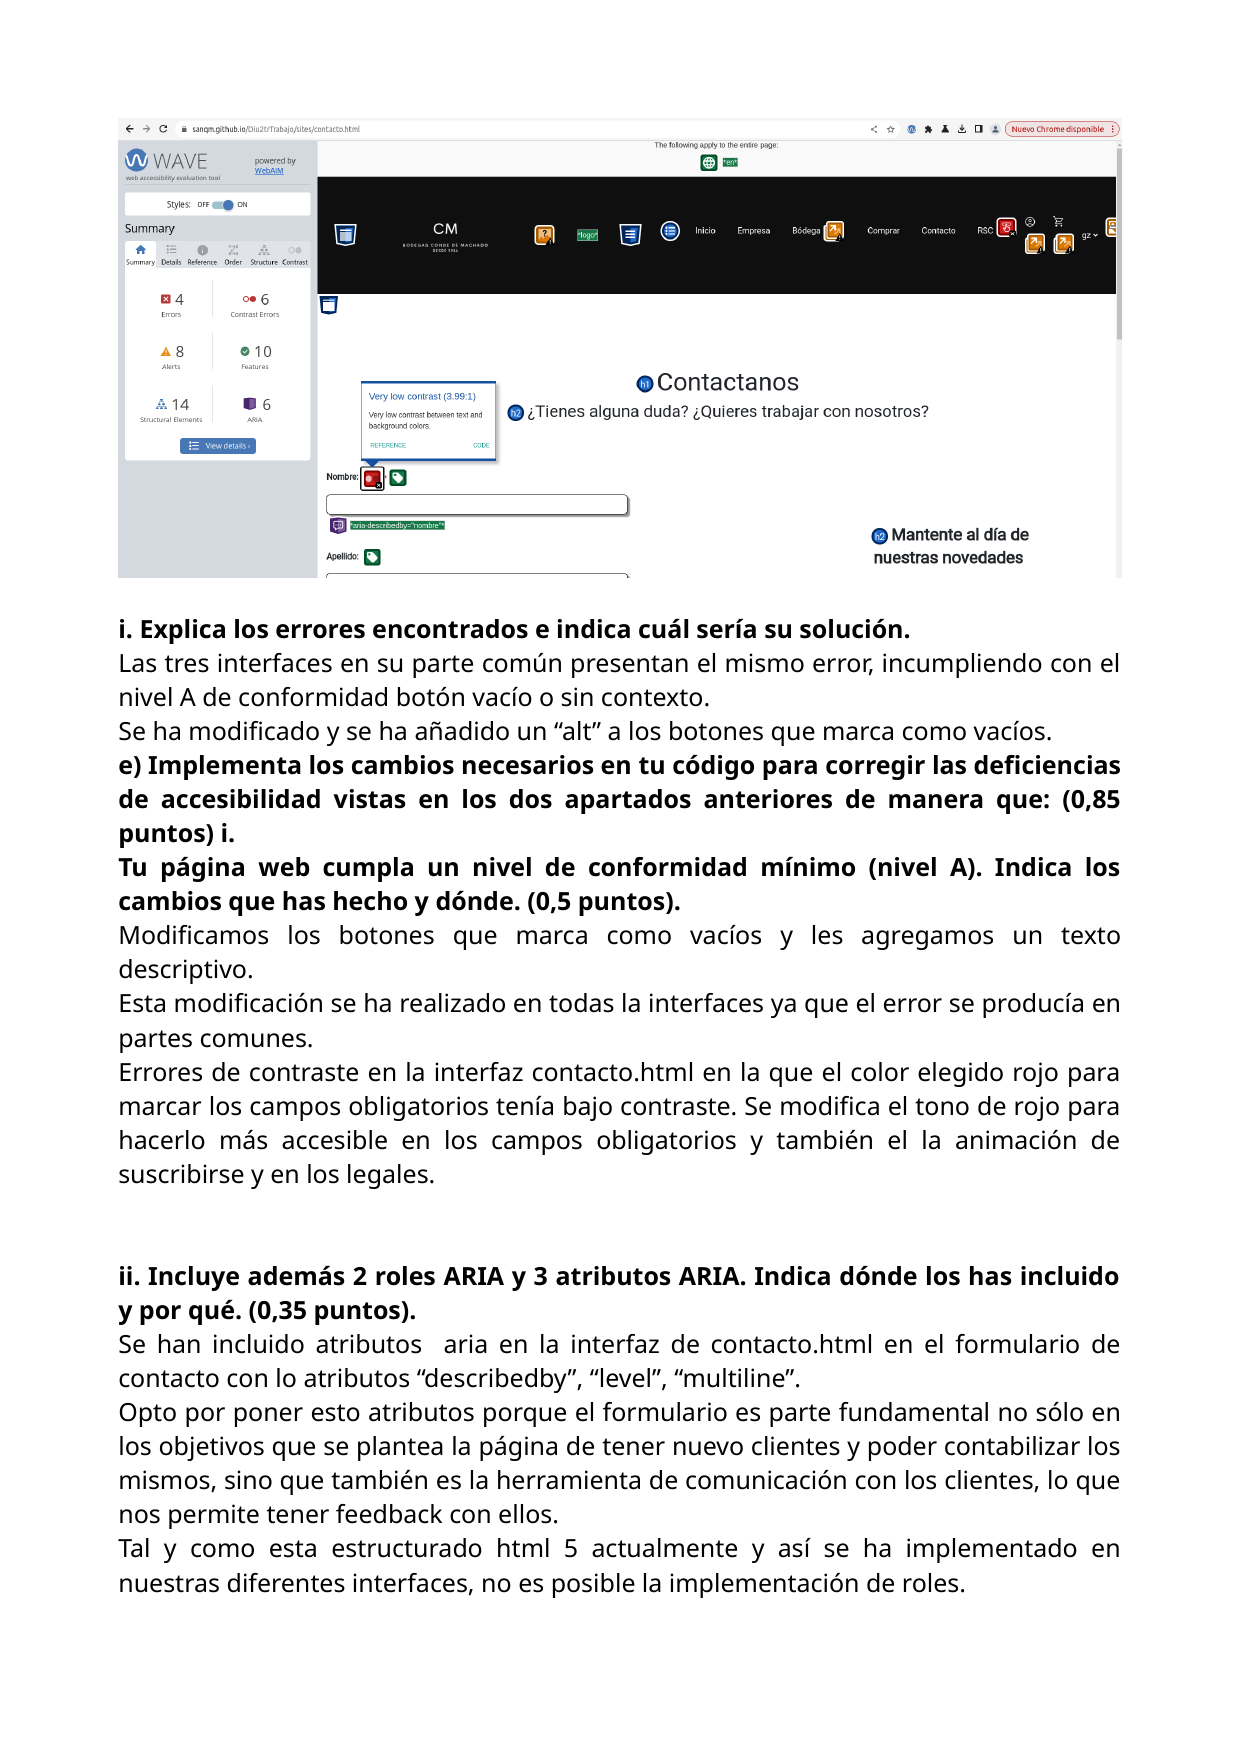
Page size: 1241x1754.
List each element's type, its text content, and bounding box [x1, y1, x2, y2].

text Opto por poner esto atributos porque el formulario es parte fundamental no sólo en los objetivos que se plantea la página de tener nuevo clientes y poder contabilizar los mismos, sino que también es la herramienta de comunicación con los clientes, lo que nos permite tener feedback con ellos. [118, 1395, 1122, 1531]
text Se ha modificado y se ha añadido un “alt” a los botones que marca como vacíos. [118, 714, 1122, 748]
text Tal y como esta estructurado html 5 actualmente y así se ha implementado en nuestras diferentes interfaces, no es posible la implementación de roles. [118, 1531, 1122, 1599]
text Tu página web cumpla un nivel de conformidad mínimo (nivel A). Indica los cambios que has hecho y dónde. (0,5 puntos). [118, 850, 1122, 918]
text ii. Incluye además 2 roles ARIA y 3 atributos ARIA. Indica dónde los has incluido y por qué. (0,35 puntos). [118, 1259, 1122, 1327]
text e) Implementa los cambios necesarios en tu código para corregir las deficiencias de accesibilidad vistas en los dos apartados anteriores de manera que: (0,85 puntos) i. [118, 748, 1122, 850]
text Se han incluido atributos aria en la interfaz de contacto.html en el formulario de contacto con lo atributos “describedby”, “level”, “multiline”. [118, 1327, 1122, 1395]
text Esta modificación se ha realizado en todas la interfaces ya que el error se producía en partes comunes. [118, 986, 1122, 1054]
text Modificamos los botones que marca como vacíos y les agregamos un texto descriptivo. [118, 918, 1122, 986]
text i. Explica los errores encontrados e indica cuál sería su solución. [118, 611, 1122, 646]
text Errores de contraste en la interfaz contacto.html en la que el color elegido rojo para marcar los campos obligatorios tenía bajo contraste. Se modifica el tono de rojo para hacerlo más accesible en los campos obligatorios y también el la animación de suscribirse y en los legales. [118, 1054, 1122, 1191]
picture [118, 118, 1123, 578]
text Las tres interfaces en su parte común presentan el mismo error, incumpliendo con el nivel A de conformidad botón vacío o sin contexto. [118, 646, 1122, 714]
